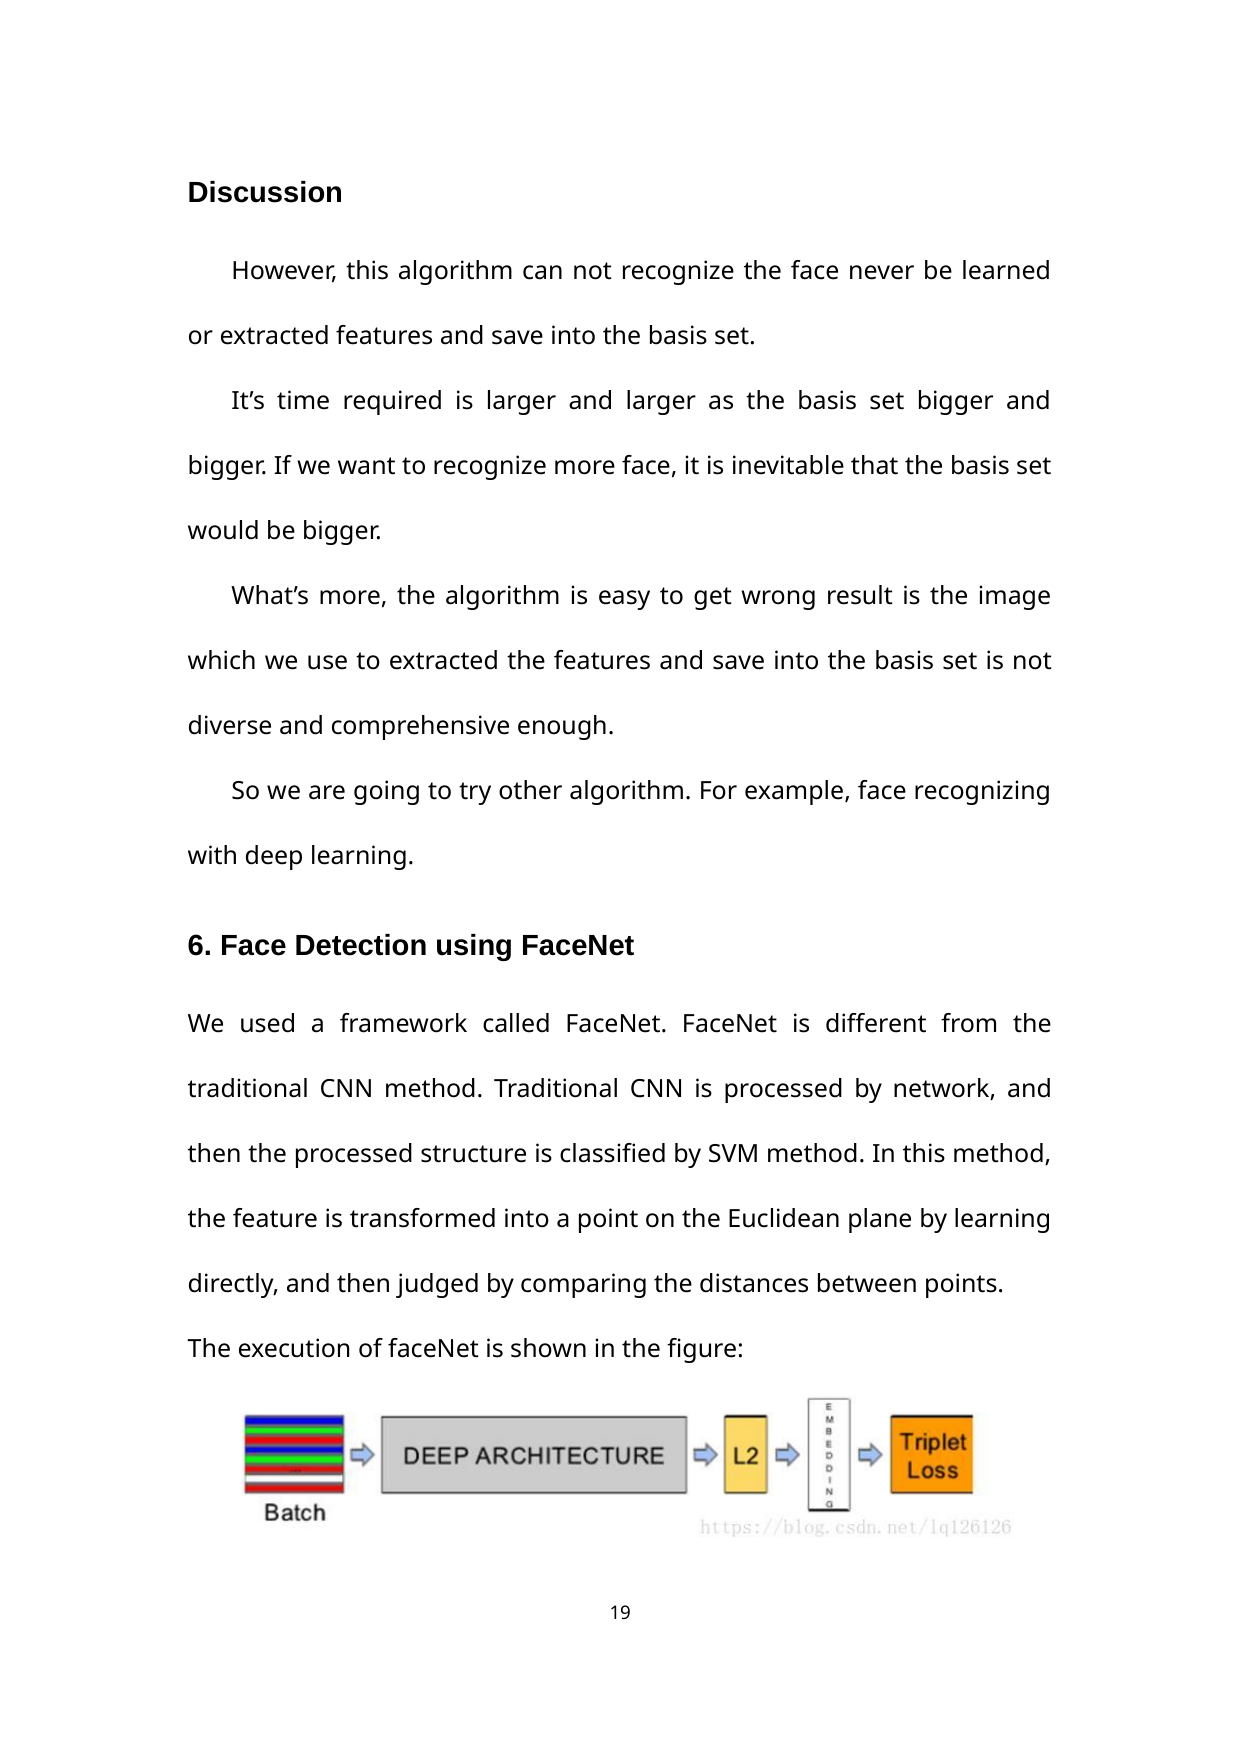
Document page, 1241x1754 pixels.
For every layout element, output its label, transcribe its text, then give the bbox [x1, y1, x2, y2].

subtitle 6. Face Detection using FaceNet [187, 912, 1053, 977]
text We used a framework called FaceNet. FaceNet is different from the traditional CNN method. Traditional CNN is processed by network, and then the processed structure is classified by SVM method. In this method, the feature is transformed into a point on the Euclidean plane by learning directly, and then judged by comparing the distances between points. [187, 990, 1053, 1315]
text What’s more, the algorithm is easy to get wrong result is the image which we use to extracted the features and save into the basis set is not diverse and comprehensive enough. [187, 562, 1053, 757]
subtitle Discussion [187, 160, 1053, 225]
picture [225, 1380, 1015, 1540]
text The execution of faceNet is shown in the figure: [187, 1315, 1053, 1380]
text It’s time required is larger and larger as the basis set bigger and bigger. If we want to recognize more face, it is inevitable that the basis set would be bigger. [187, 367, 1053, 562]
text So we are going to try other algorithm. For example, face recognizing with deep learning. [187, 757, 1053, 887]
text However, this algorithm can not recognize the face never be learned or extracted features and save into the basis set. [187, 237, 1053, 367]
